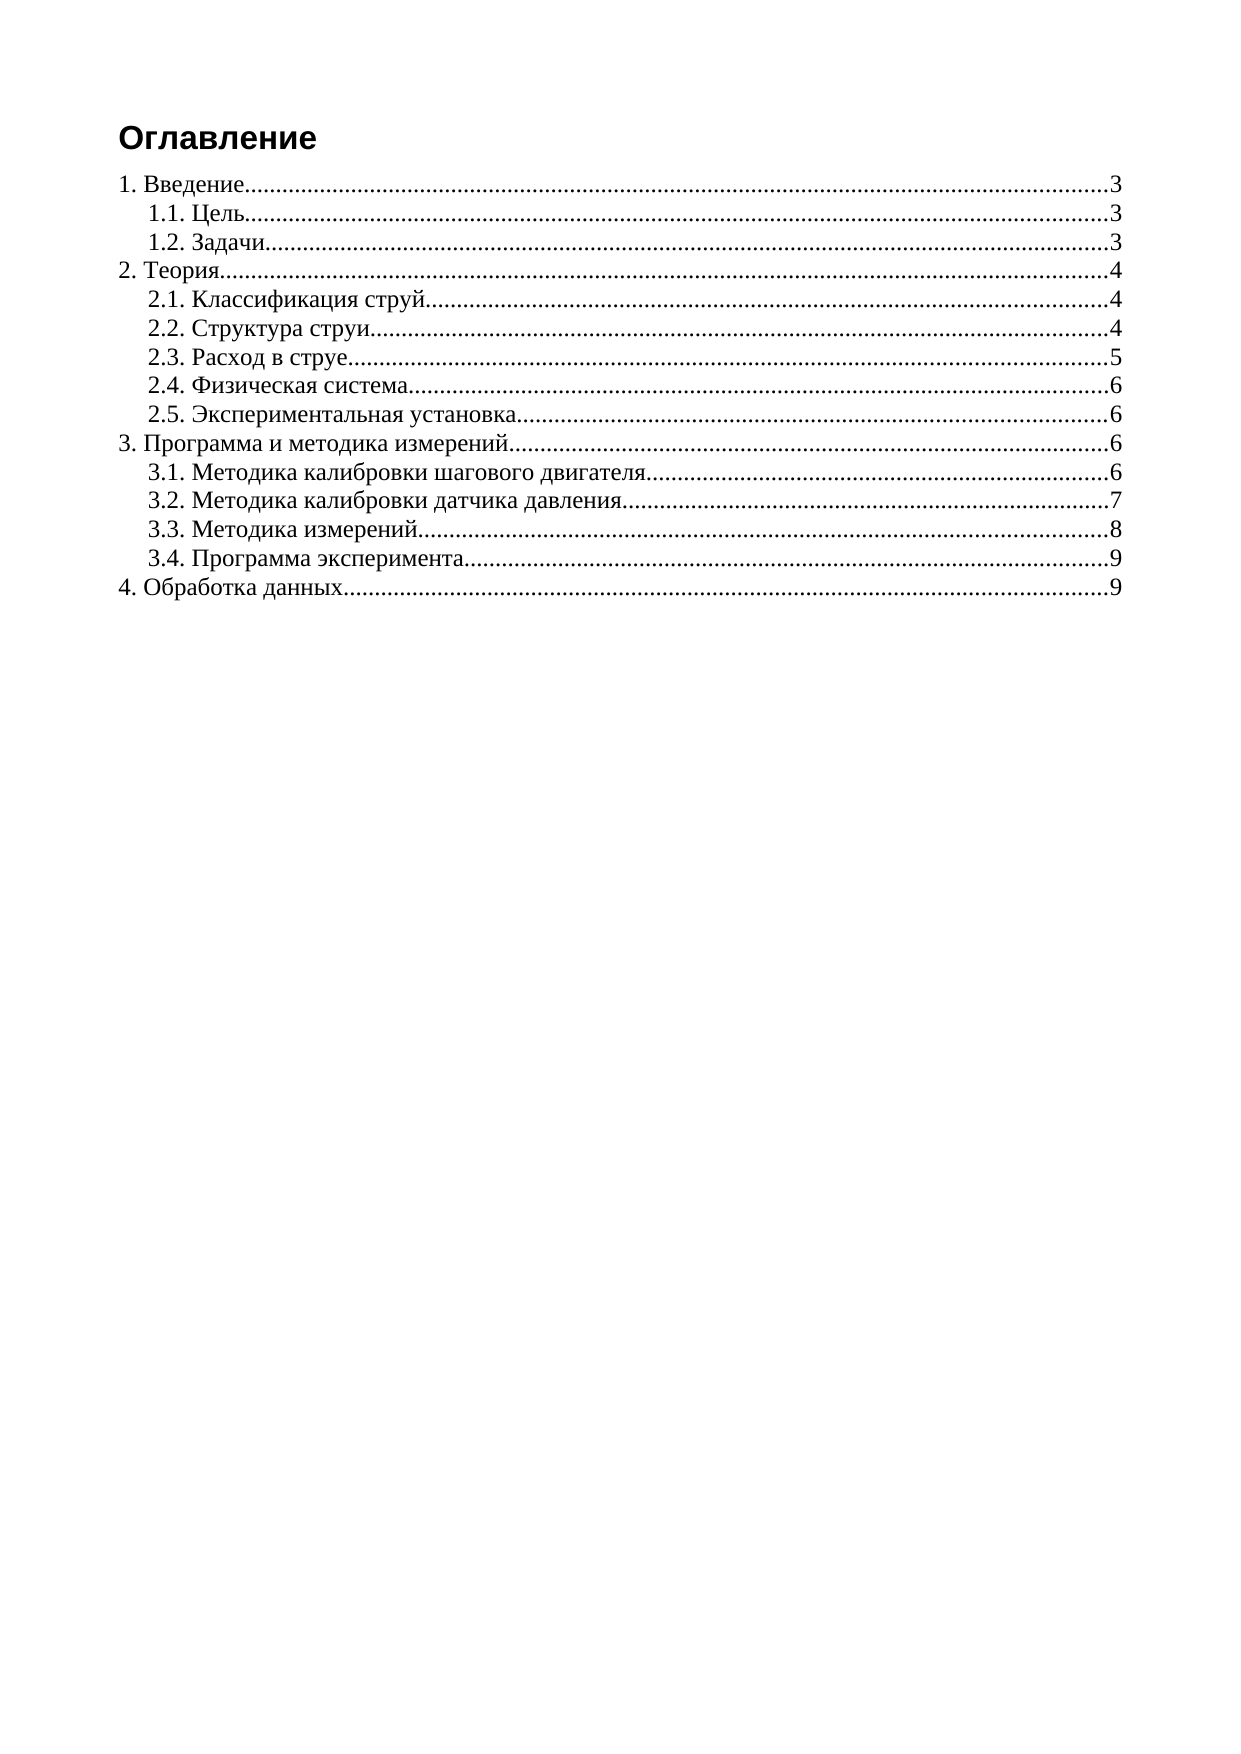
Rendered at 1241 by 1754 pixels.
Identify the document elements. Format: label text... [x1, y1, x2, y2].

text 3.1. Методика калибровки шагового двигателя 6 [148, 457, 1122, 485]
text 2. Теория 4 [118, 255, 1122, 284]
subtitle Оглавление [118, 118, 1122, 157]
text 2.1. Классификация струй 4 [148, 284, 1122, 313]
text 3.2. Методика калибровки датчика давления 7 [148, 485, 1122, 514]
text 3.3. Методика измерений 8 [148, 514, 1122, 543]
text 3. Программа и методика измерений 6 [118, 428, 1122, 457]
text 4. Обработка данных 9 [118, 572, 1122, 600]
text 2.2. Структура струи 4 [148, 313, 1122, 342]
text 1.2. Задачи 3 [148, 227, 1122, 255]
text 2.4. Физическая система 6 [148, 370, 1122, 399]
text 3.4. Программа эксперимента 9 [148, 543, 1122, 572]
text 2.3. Расход в струе 5 [148, 342, 1122, 370]
text 1.1. Цель 3 [148, 198, 1122, 227]
text 1. Введение 3 [118, 169, 1122, 198]
text 2.5. Экспериментальная установка 6 [148, 399, 1122, 428]
